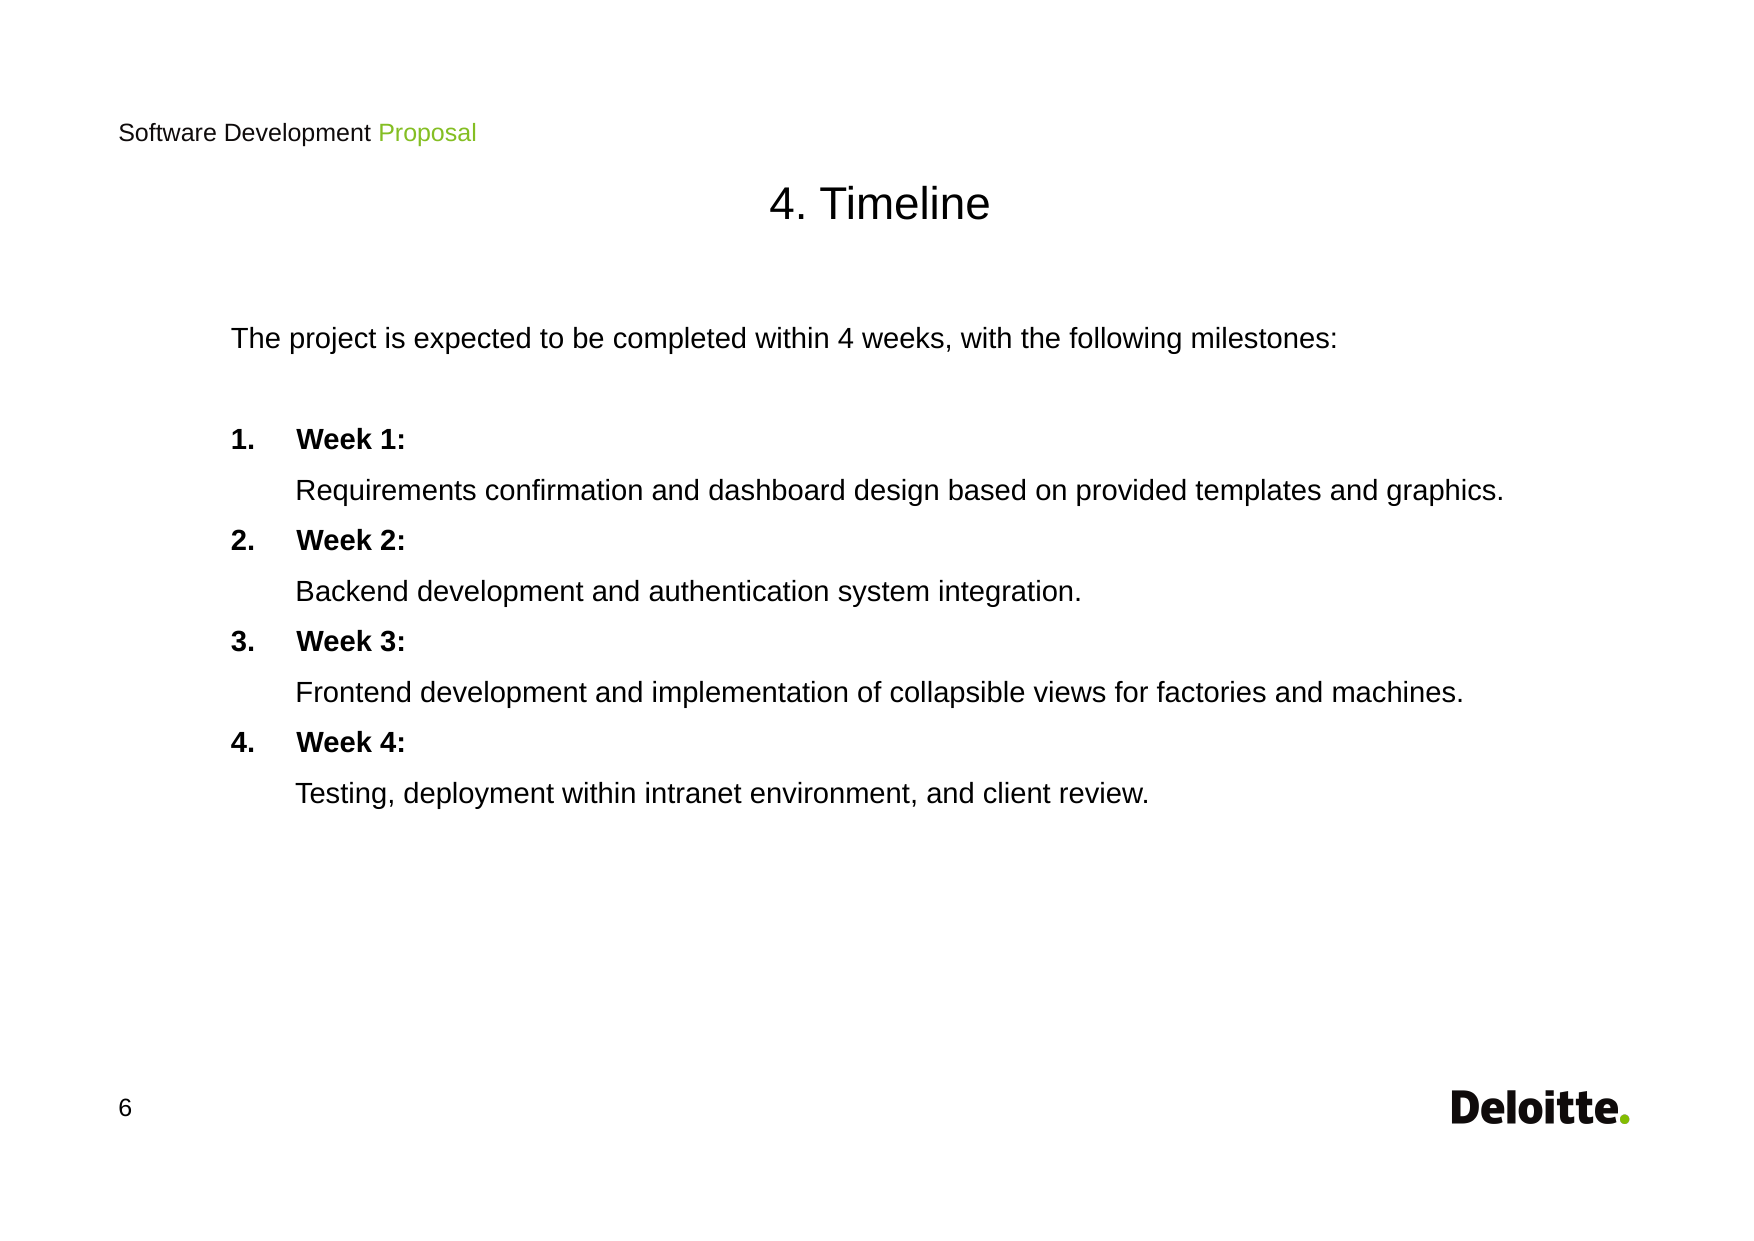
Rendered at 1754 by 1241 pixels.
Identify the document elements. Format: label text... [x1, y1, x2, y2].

list Week 3: [231, 624, 1636, 658]
list Testing, deployment within intranet environment, and client review. [231, 776, 1636, 809]
list Requirements confirmation and dashboard design based on provided templates and graphics. [231, 473, 1636, 506]
list Week 1: [231, 422, 1636, 456]
list Backend development and authentication system integration. [231, 574, 1636, 607]
list The project is expected to be completed within 4 weeks, with the following milestones: [231, 321, 1636, 355]
list Frontend development and implementation of collapsible views for factories and machines. [231, 675, 1636, 708]
list Week 2: [231, 523, 1636, 557]
picture [1448, 1084, 1633, 1130]
text 4. Timeline [124, 176, 1636, 229]
list Week 4: [231, 726, 1636, 759]
